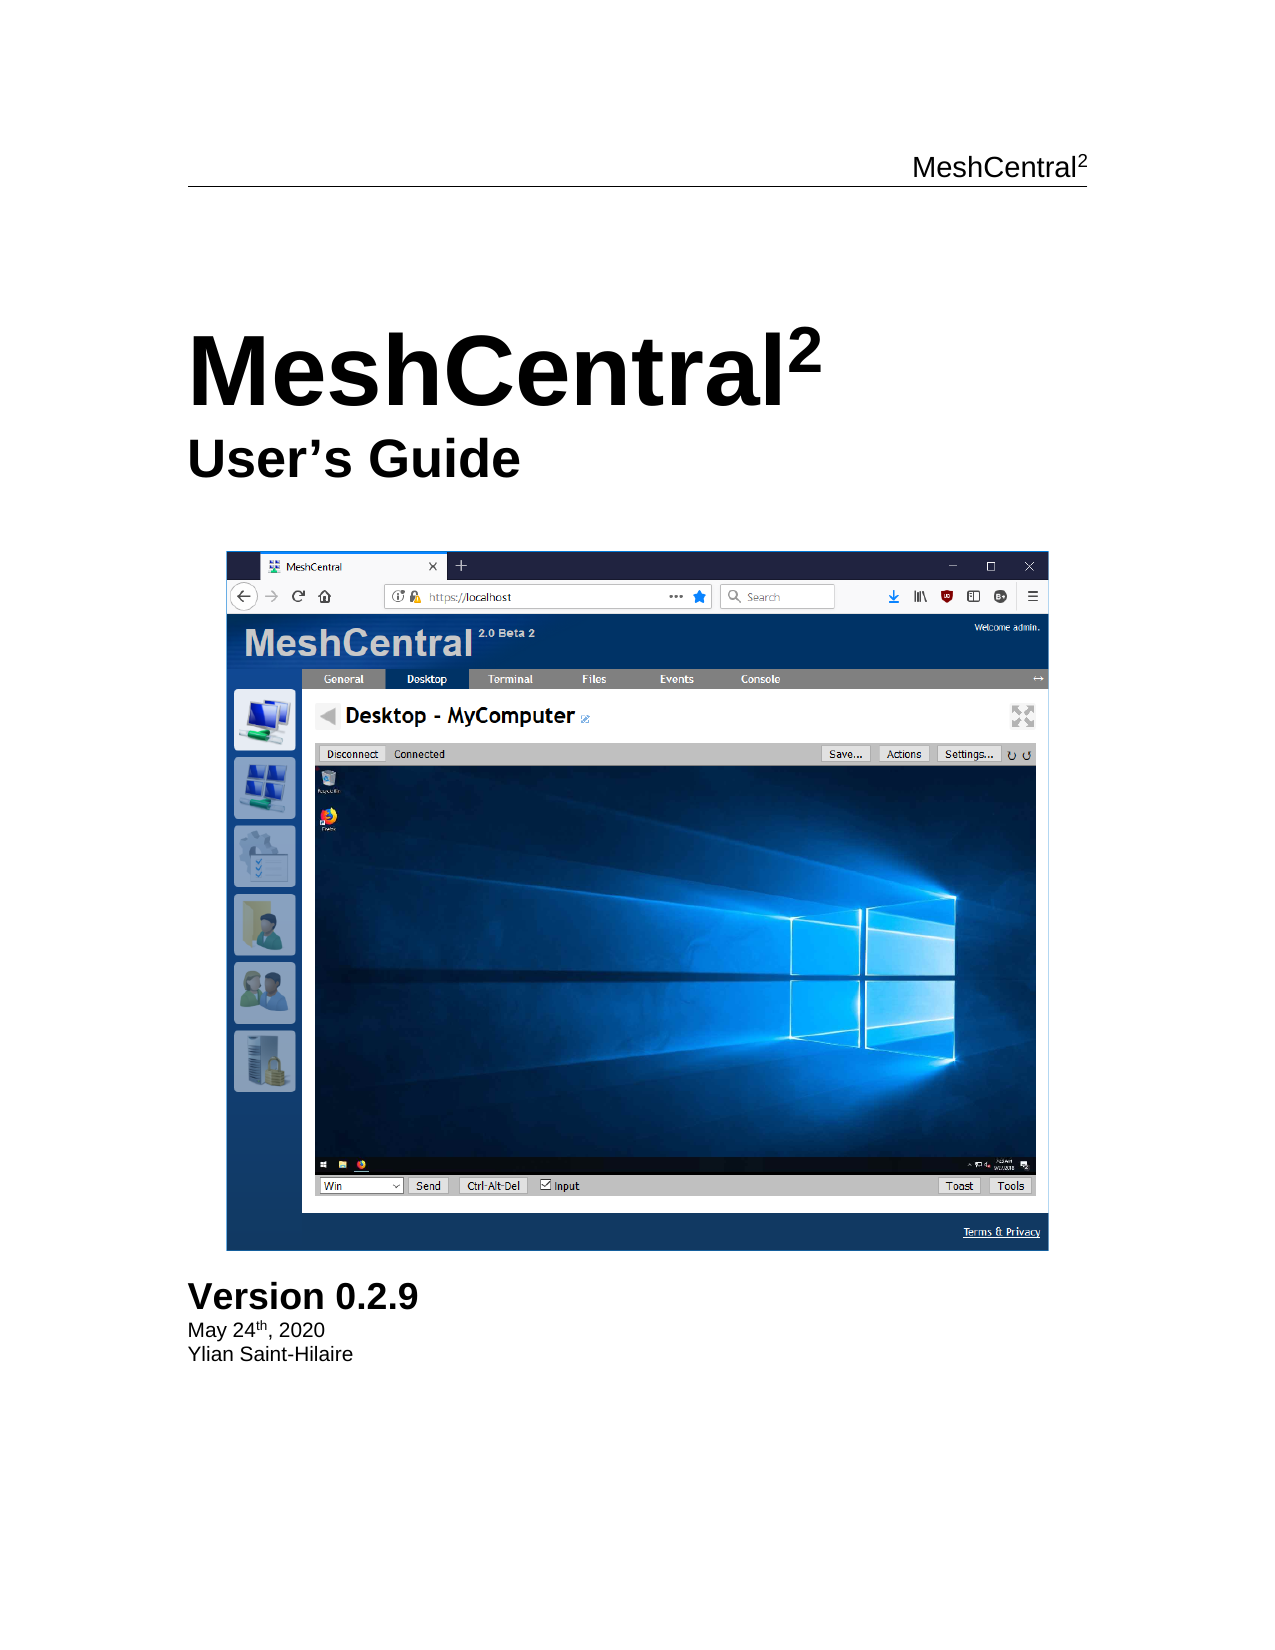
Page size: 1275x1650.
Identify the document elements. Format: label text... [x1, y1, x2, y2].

text May 24th, 2020 Ylian Saint‑Hilaire [187, 1318, 1087, 1366]
text MeshCentral2 [187, 150, 1087, 187]
text MeshCentral2 User’s Guide [187, 312, 1087, 489]
text Version 0.2.9 [187, 1274, 1087, 1318]
